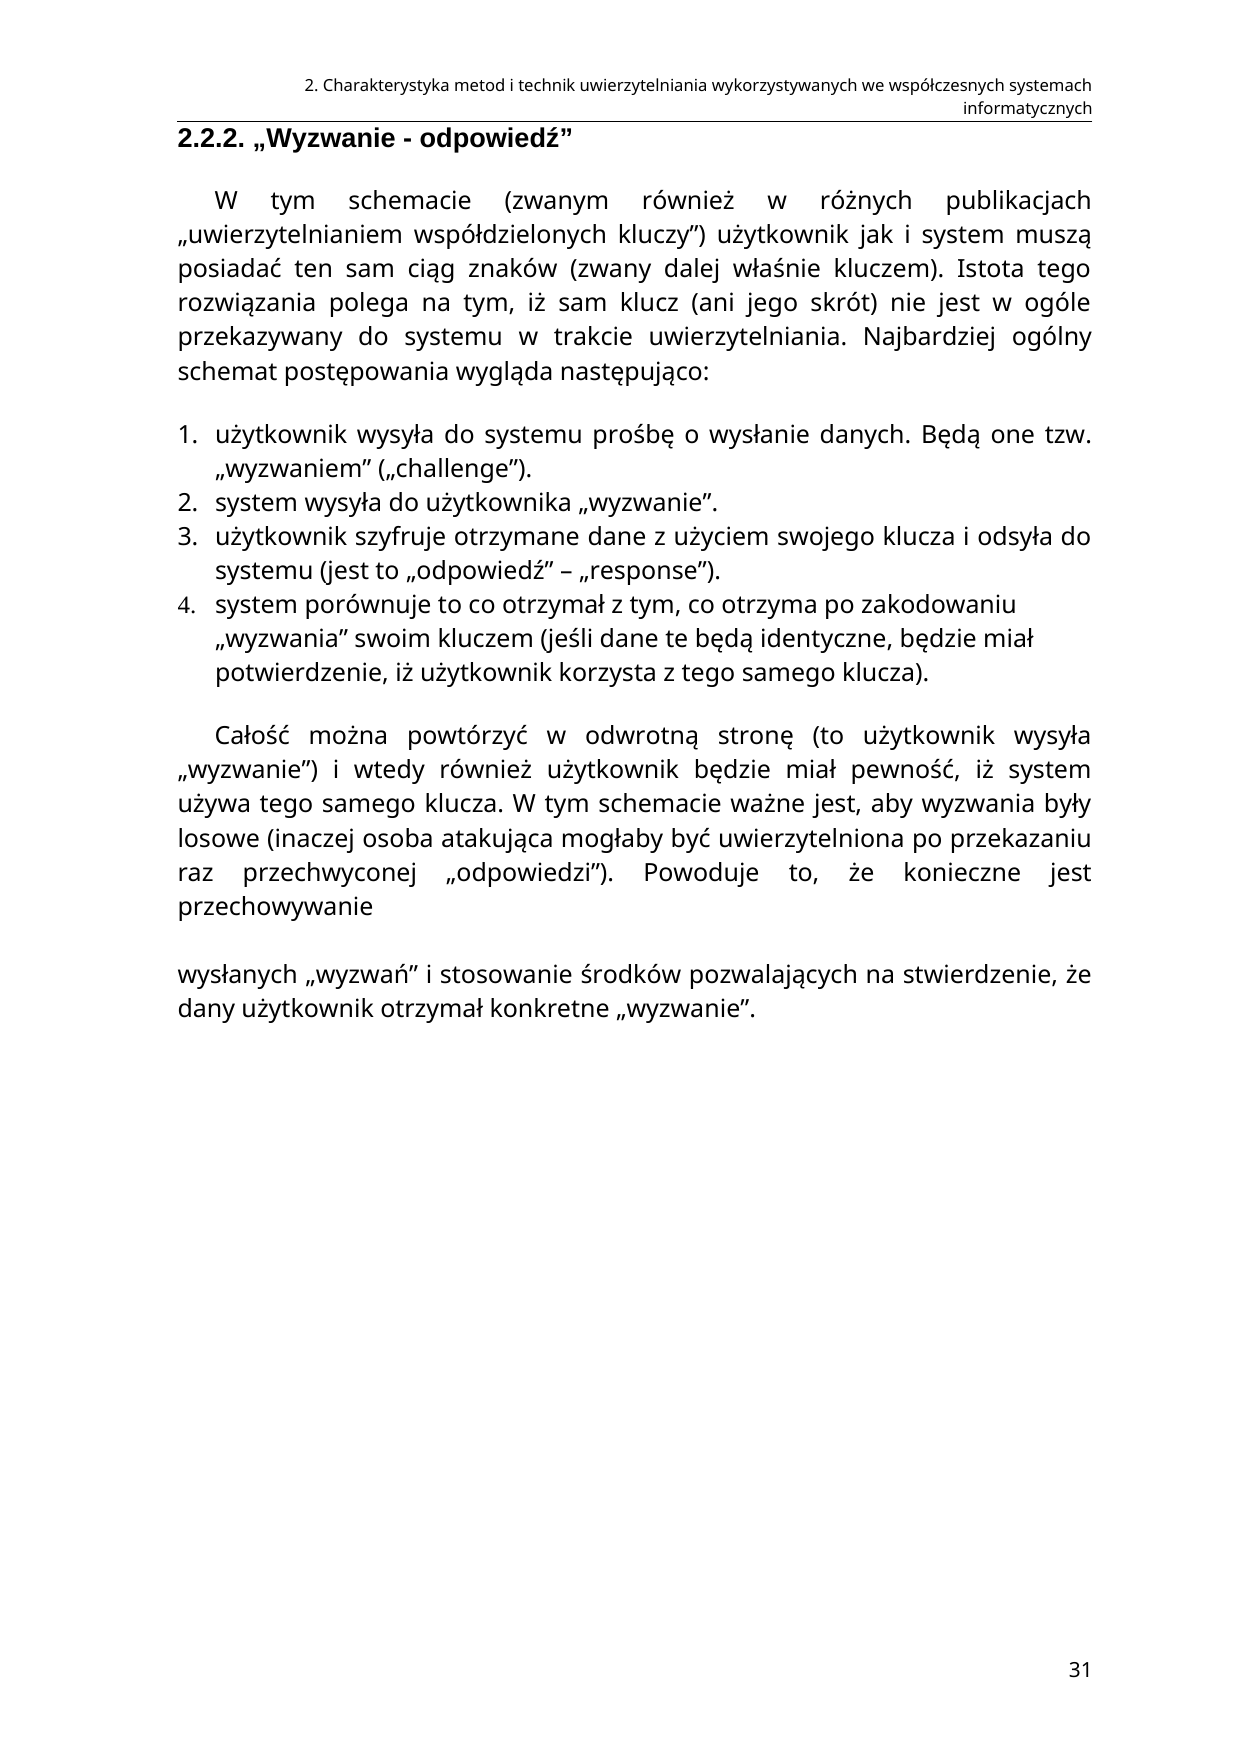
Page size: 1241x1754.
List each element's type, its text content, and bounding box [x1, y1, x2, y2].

text wysłanych „wyzwań” i stosowanie środków pozwalających na stwierdzenie, że dany użytkownik otrzymał konkretne „wyzwanie”. [177, 956, 1092, 1024]
list użytkownik szyfruje otrzymane dane z użyciem swojego klucza i odsyła do systemu (jest to „odpowiedź” – „response”). [177, 518, 1092, 587]
list system porównuje to co otrzymał z tym, co otrzyma po zakodowaniu „wyzwania” swoim kluczem (jeśli dane te będą identyczne, będzie miał potwierdzenie, iż użytkownik korzysta z tego samego klucza). [177, 587, 1092, 689]
subtitle 2.2.2. „Wyzwanie - odpowiedź” [177, 122, 1092, 154]
text Całość można powtórzyć w odwrotną stronę (to użytkownik wysyła „wyzwanie”) i wtedy również użytkownik będzie miał pewność, iż system używa tego samego klucza. W tym schemacie ważne jest, aby wyzwania były losowe (inaczej osoba atakująca mogłaby być uwierzytelniona po przekazaniu raz przechwyconej „odpowiedzi”). Powoduje to, że konieczne jest przechowywanie [177, 718, 1092, 922]
list użytkownik wysyła do systemu prośbę o wysłanie danych. Będą one tzw. „wyzwaniem” („challenge”). [177, 416, 1092, 484]
list system wysyła do użytkownika „wyzwanie”. [177, 484, 1092, 518]
text W tym schemacie (zwanym również w różnych publikacjach „uwierzytelnianiem współdzielonych kluczy”) użytkownik jak i system muszą posiadać ten sam ciąg znaków (zwany dalej właśnie kluczem). Istota tego rozwiązania polega na tym, iż sam klucz (ani jego skrót) nie jest w ogóle przekazywany do systemu w trakcie uwierzytelniania. Najbardziej ogólny schemat postępowania wygląda następująco: [177, 183, 1092, 387]
